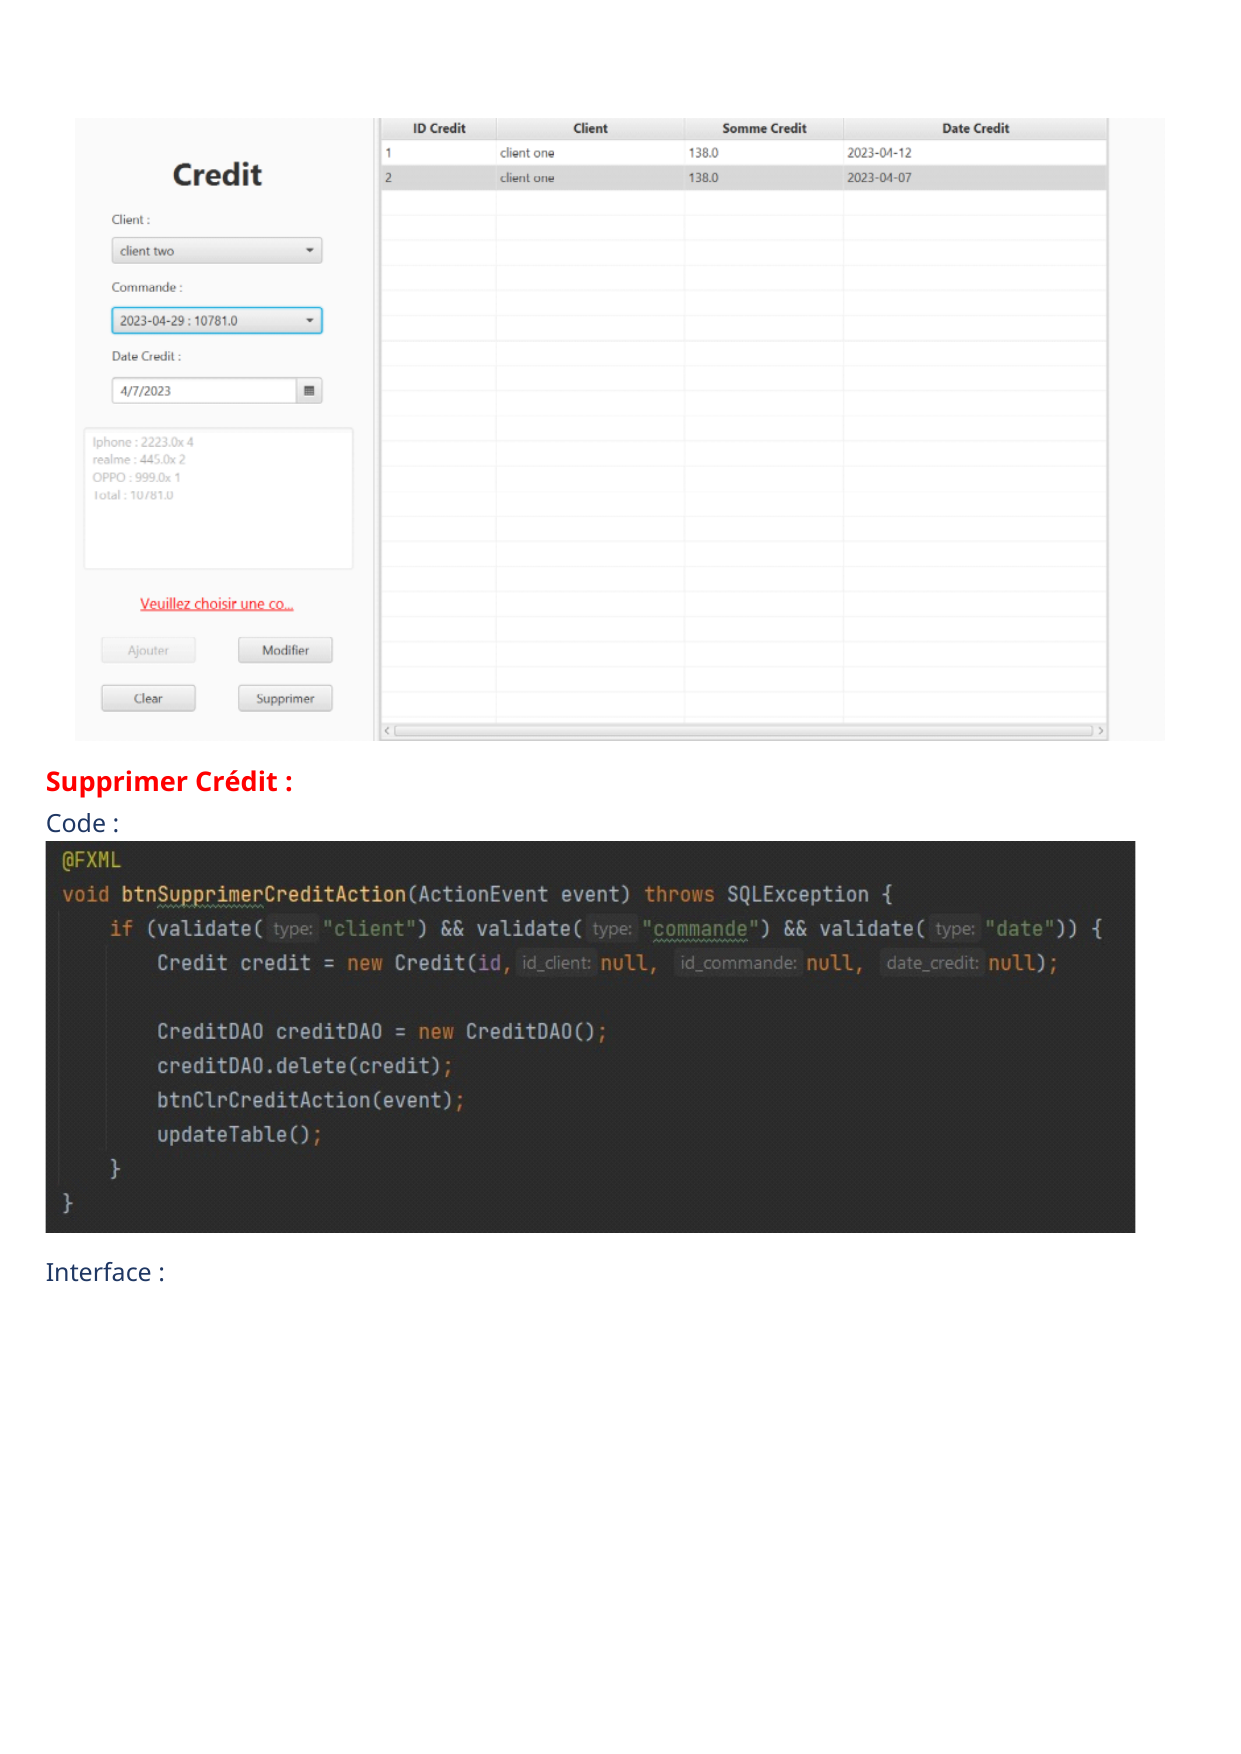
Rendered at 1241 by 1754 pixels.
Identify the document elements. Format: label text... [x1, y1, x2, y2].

text Code : [46, 806, 1195, 840]
text Interface : [46, 1255, 1195, 1289]
text Supprimer Crédit : [46, 763, 1195, 800]
